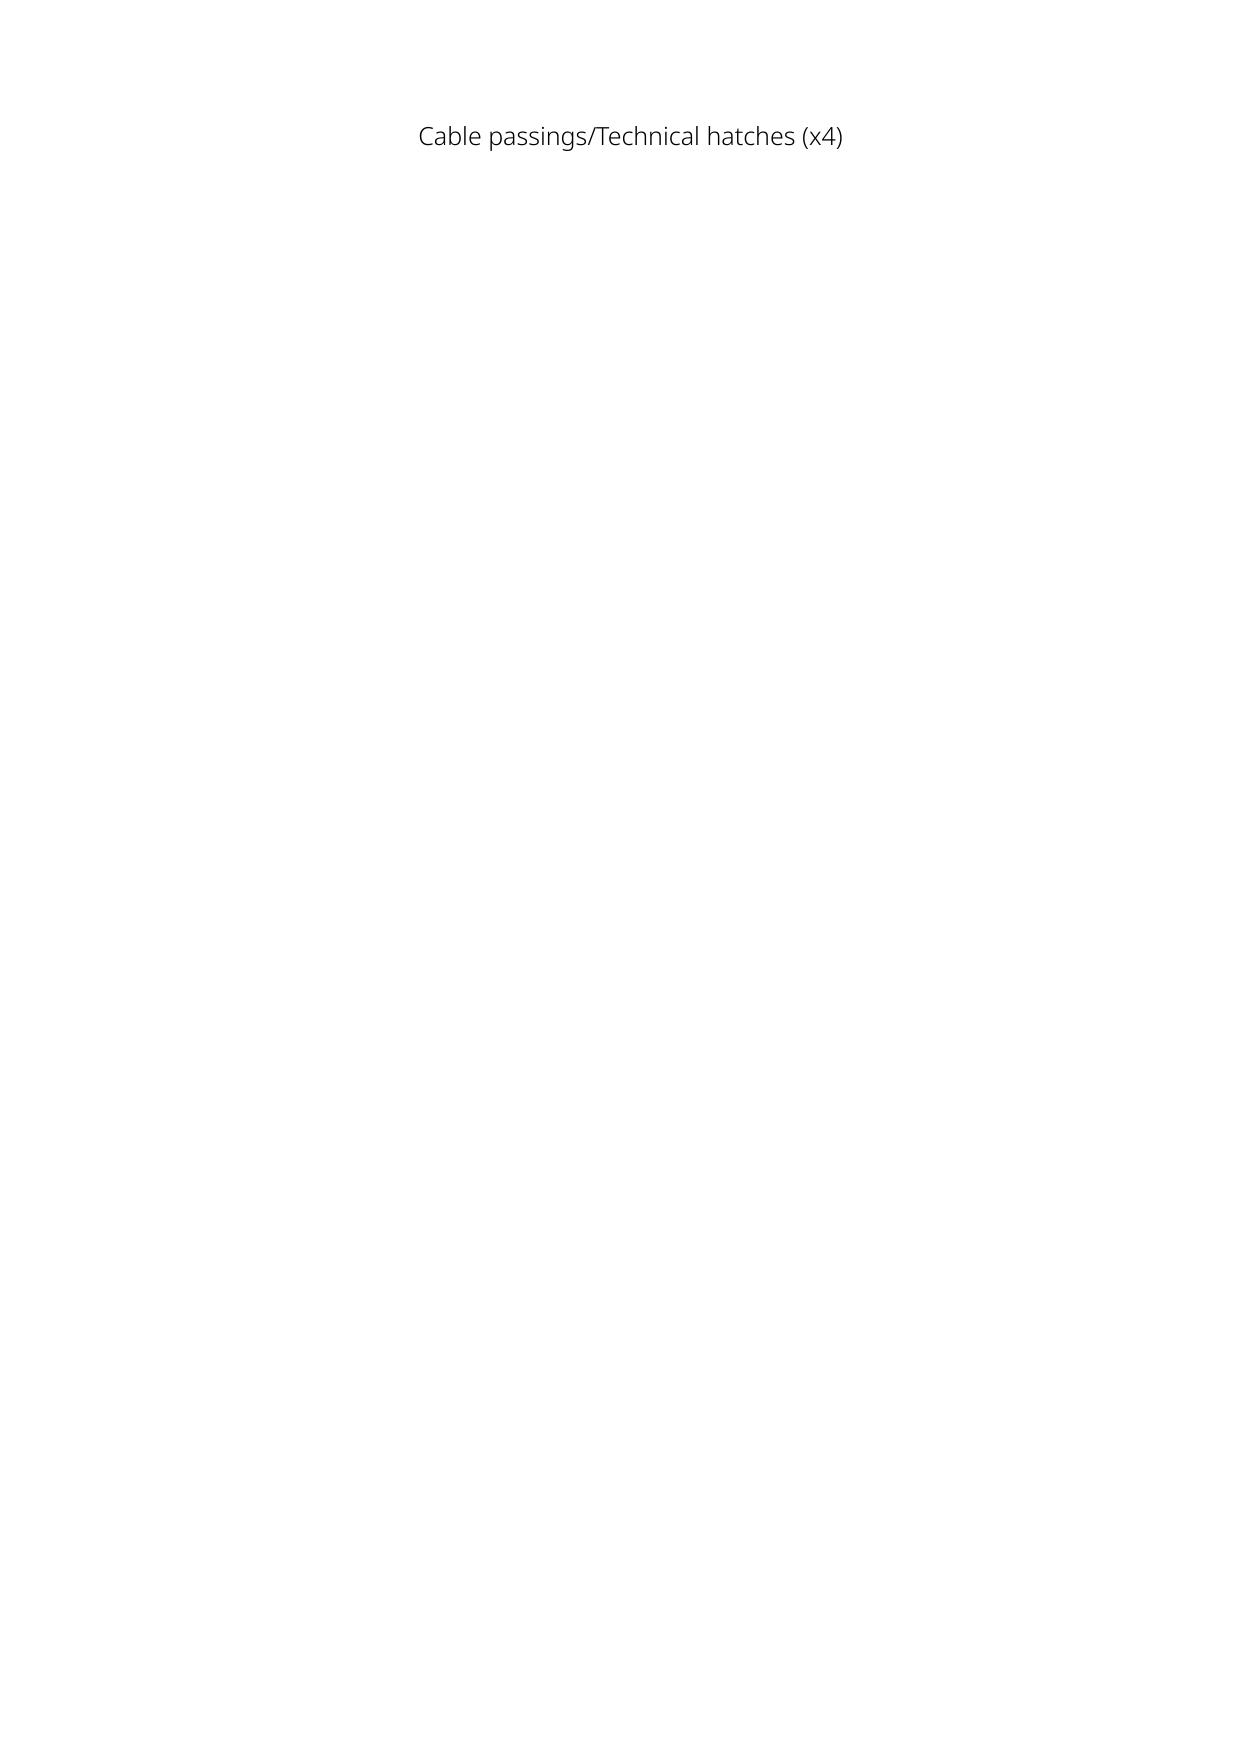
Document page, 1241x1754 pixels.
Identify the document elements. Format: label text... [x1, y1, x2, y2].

text Cable passings/Technical hatches (x4) [118, 118, 1122, 152]
